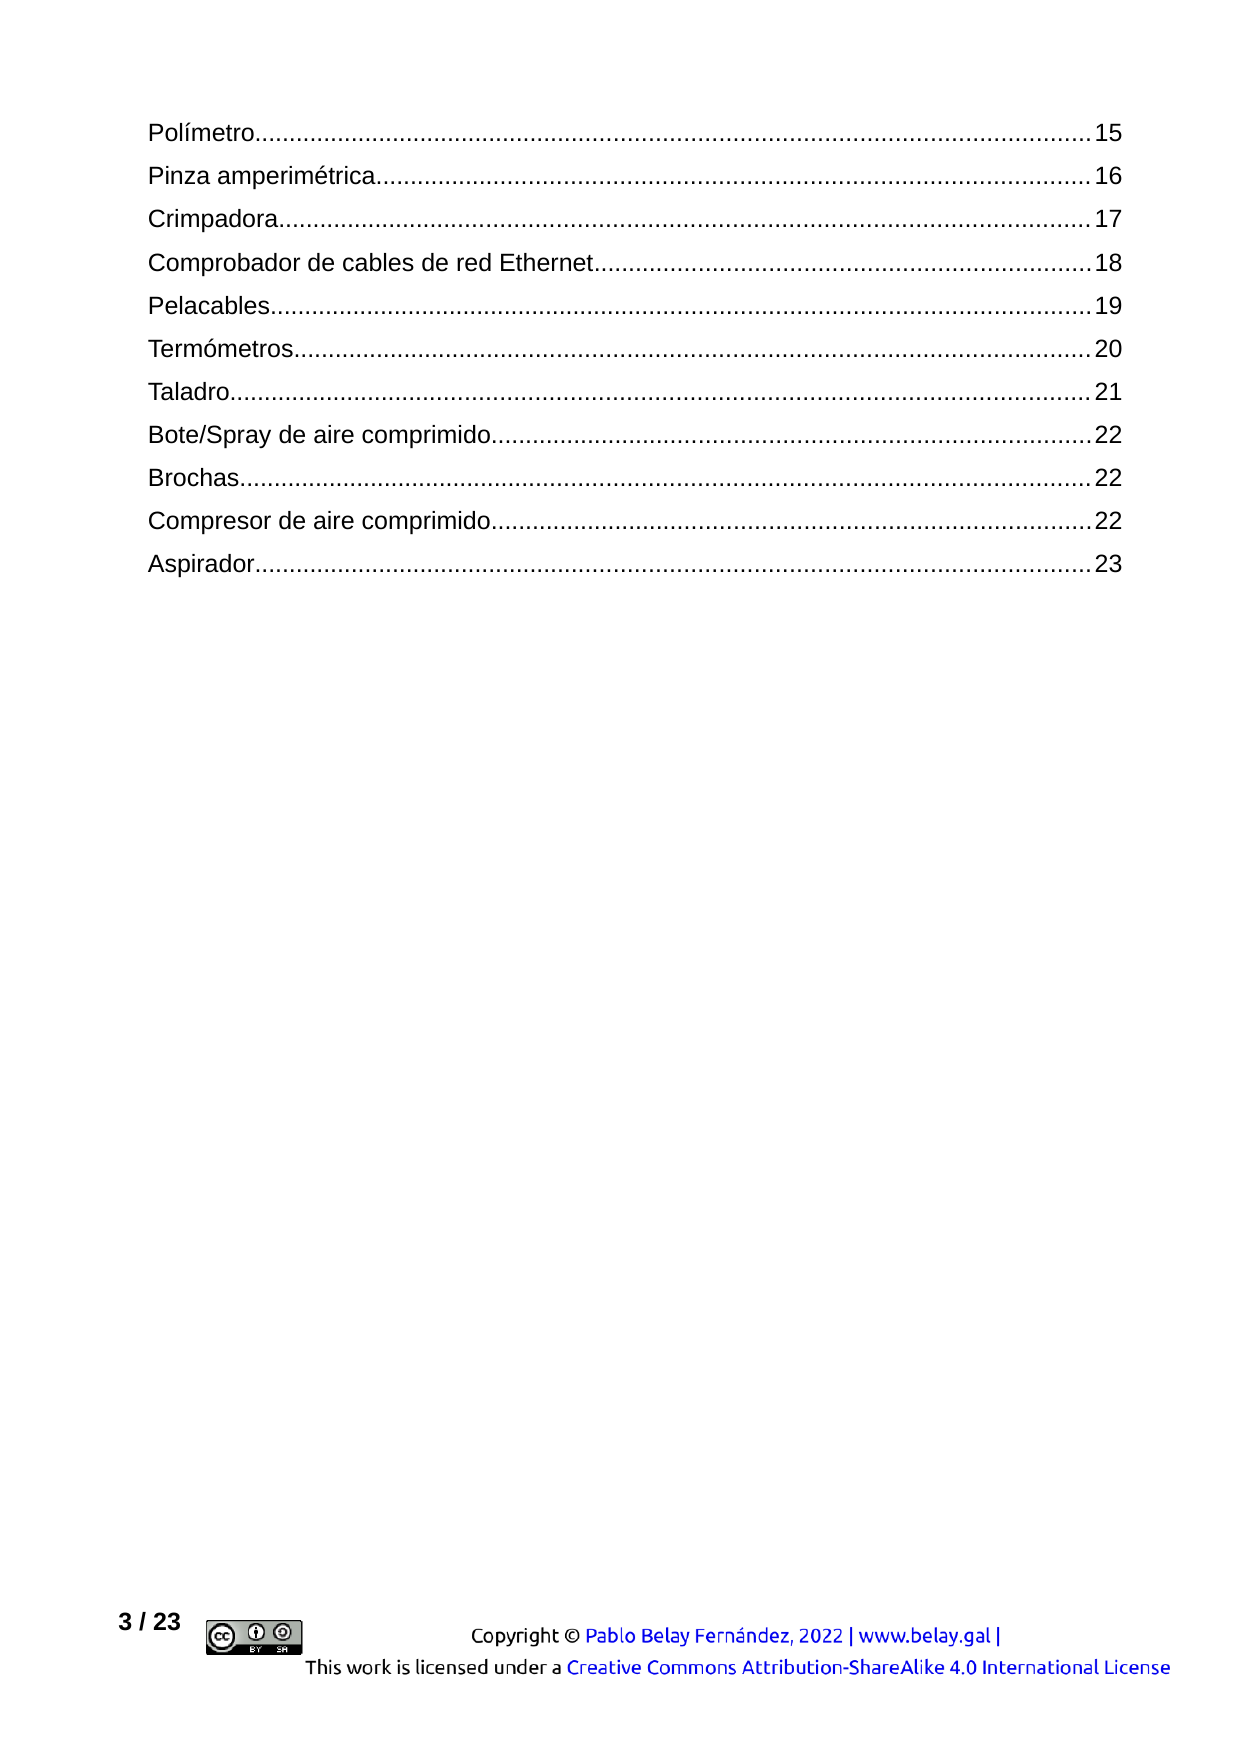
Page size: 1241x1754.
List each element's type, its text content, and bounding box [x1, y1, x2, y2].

text Pelacables 19 [148, 291, 1122, 319]
text Termómetros 20 [148, 334, 1122, 362]
text Polímetro 15 [148, 118, 1122, 147]
text Crimpadora 17 [148, 204, 1122, 233]
text Bote/Spray de aire comprimido 22 [148, 420, 1122, 449]
text Comprobador de cables de red Ethernet 18 [148, 247, 1122, 276]
text Brochas 22 [148, 463, 1122, 492]
picture [200, 1604, 1205, 1690]
text Compresor de aire comprimido 22 [148, 506, 1122, 535]
text Pinza amperimétrica 16 [148, 161, 1122, 190]
text Taladro 21 [148, 377, 1122, 406]
text Aspirador 23 [148, 549, 1122, 578]
